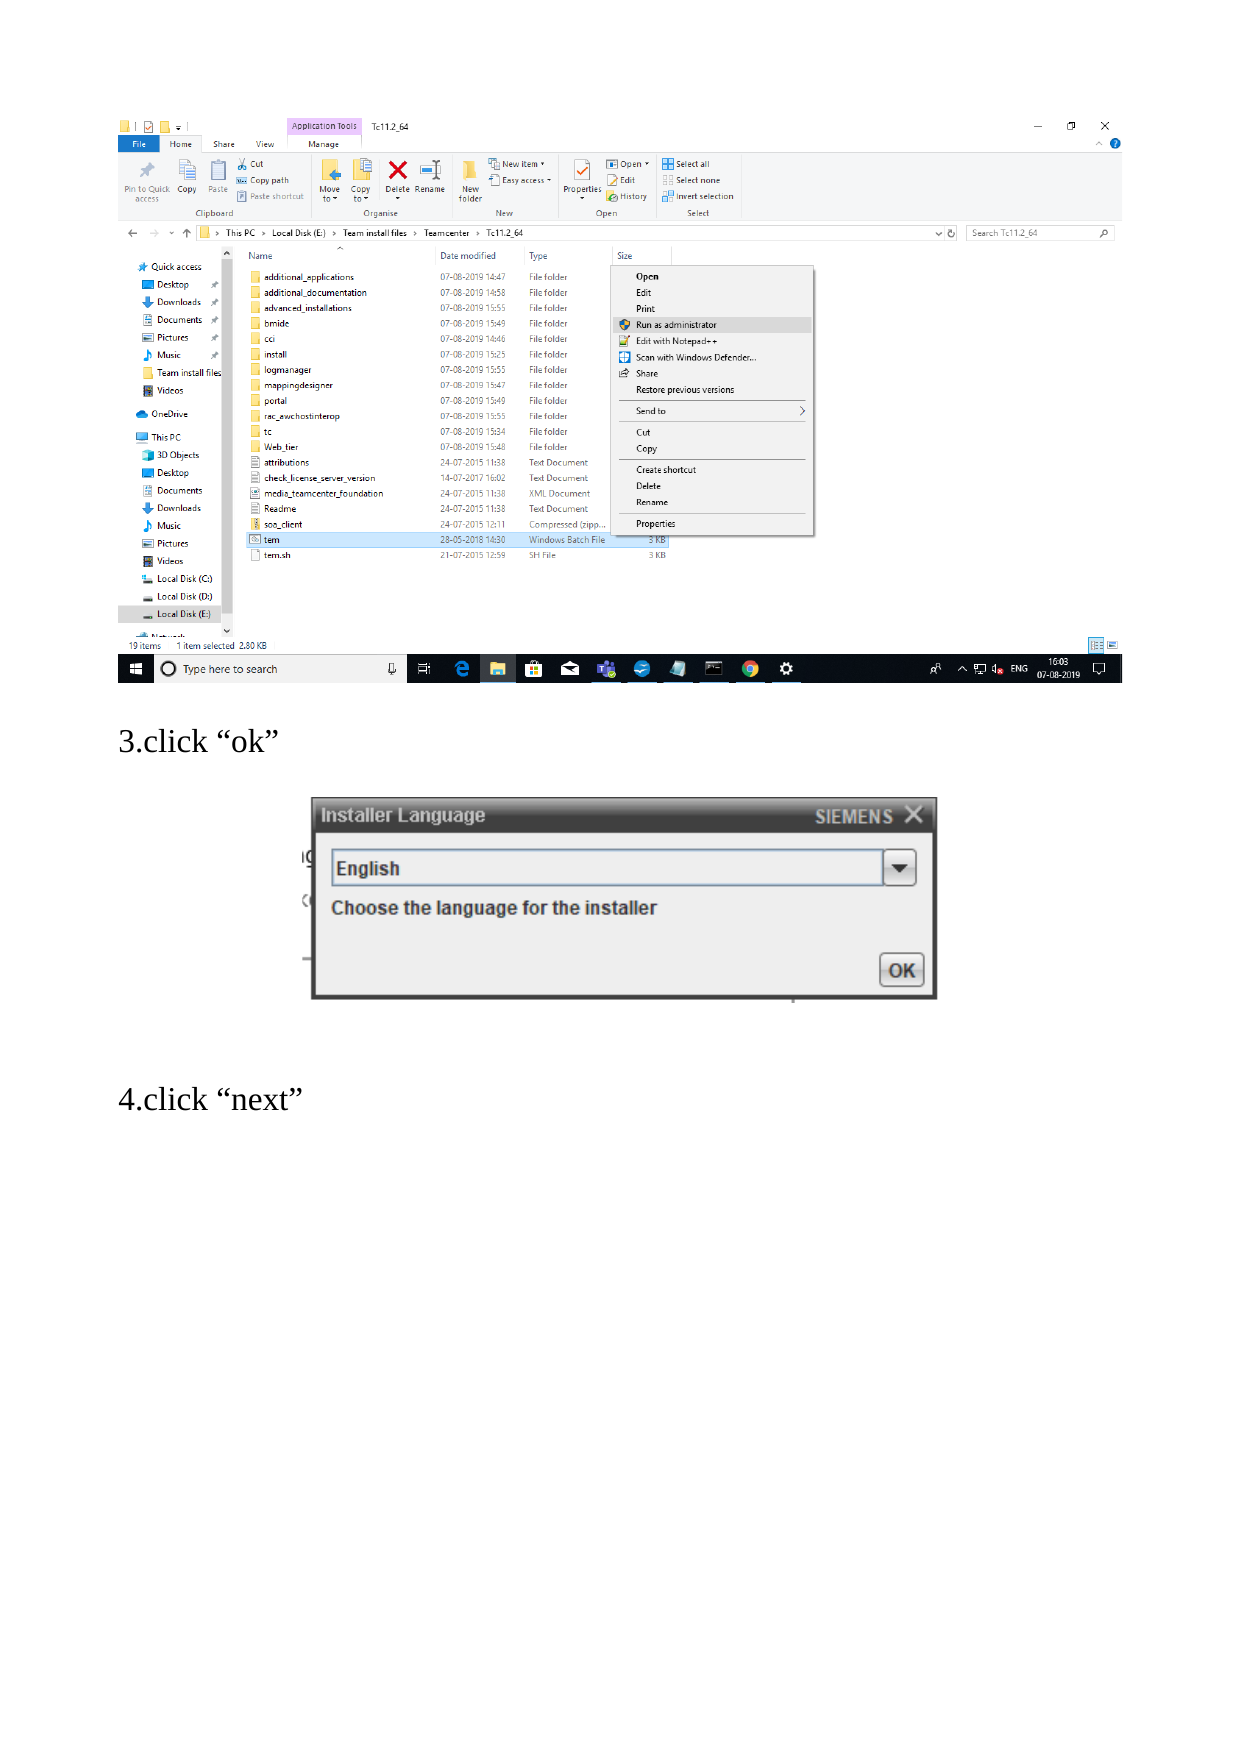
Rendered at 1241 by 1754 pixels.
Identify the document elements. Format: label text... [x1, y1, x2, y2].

text 3.click “ok” [118, 721, 1122, 759]
text 4.click “next” [118, 1079, 1122, 1117]
picture [302, 797, 939, 1003]
picture [118, 118, 1123, 683]
